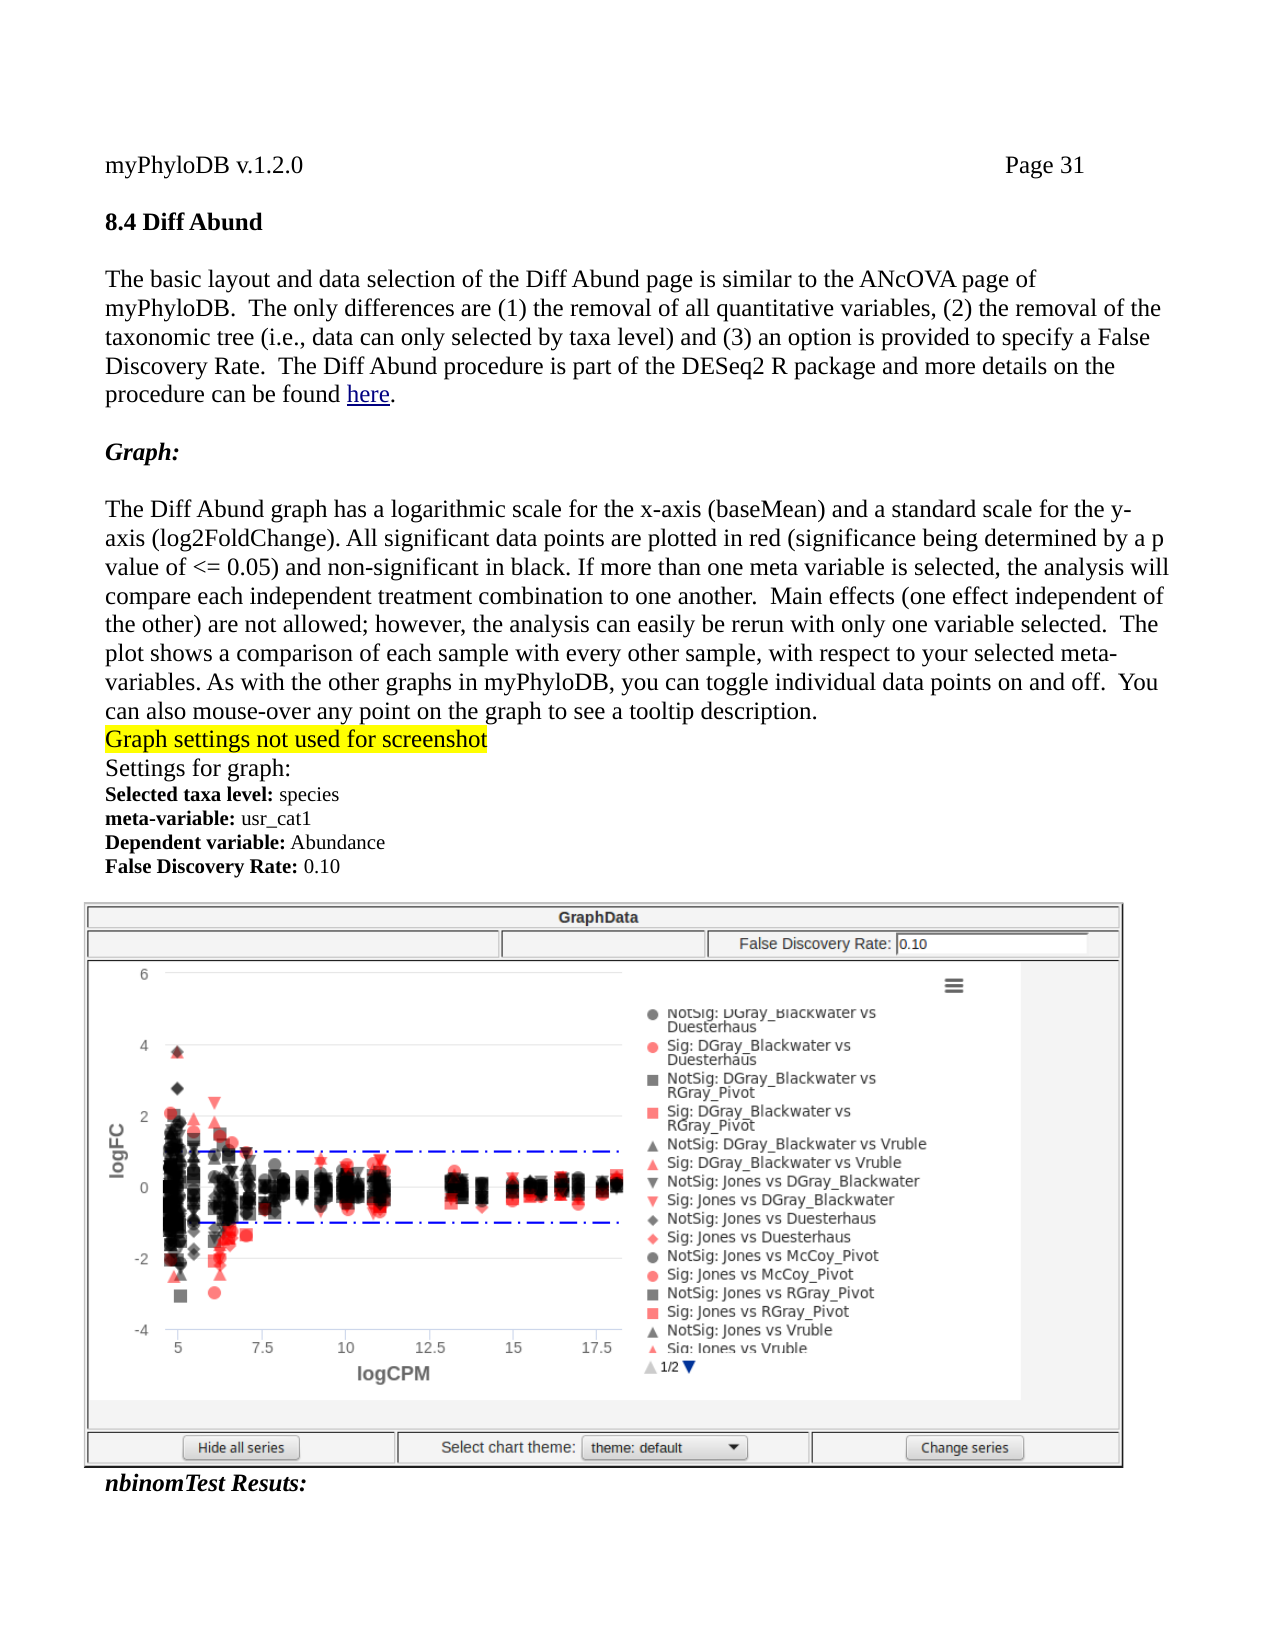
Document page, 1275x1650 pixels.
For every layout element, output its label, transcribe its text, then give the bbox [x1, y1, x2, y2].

text False Discovery Rate: 0.10 [105, 854, 1170, 878]
text 8.4 Diff Abund [105, 207, 1170, 236]
text The Diff Abund graph has a logarithmic scale for the x-axis (baseMean) and a standard scale for the y-axis (log2FoldChange). All significant data points are plotted in red (significance being determined by a p value of <= 0.05) and non-significant in black. If more than one meta variable is selected, the analysis will compare each independent treatment combination to one another. Main effects (one effect independent of the other) are not allowed; however, the analysis can easily be rerun with only one variable selected. The plot shows a comparison of each sample with every other sample, with respect to your selected meta-variables. As with the other graphs in myPhyloDB, you can toggle individual data points on and off. You can also mouse-over any point on the graph to see a tooltip description. [105, 494, 1170, 724]
text The basic layout and data selection of the Diff Abund page is similar to the ANcOVA page of myPhyloDB. The only differences are (1) the removal of all quantitative variables, (2) the removal of the taxonomic tree (i.e., data can only selected by taxa level) and (3) an option is provided to specify a False Discovery Rate. The Diff Abund procedure is part of the DESeq2 R package and more details on the procedure can be found here. [105, 264, 1170, 408]
text Dependent variable: Abundance [105, 830, 1170, 854]
text meta-variable: usr_cat1 [105, 806, 1170, 830]
picture [83, 902, 1124, 1468]
text Graph: [105, 437, 1170, 466]
text Settings for graph: [105, 753, 1170, 782]
text Graph settings not used for screenshot [105, 724, 1170, 753]
text Selected taxa level: species [105, 782, 1170, 806]
text nbinomTest Resuts: [105, 1013, 1170, 1497]
